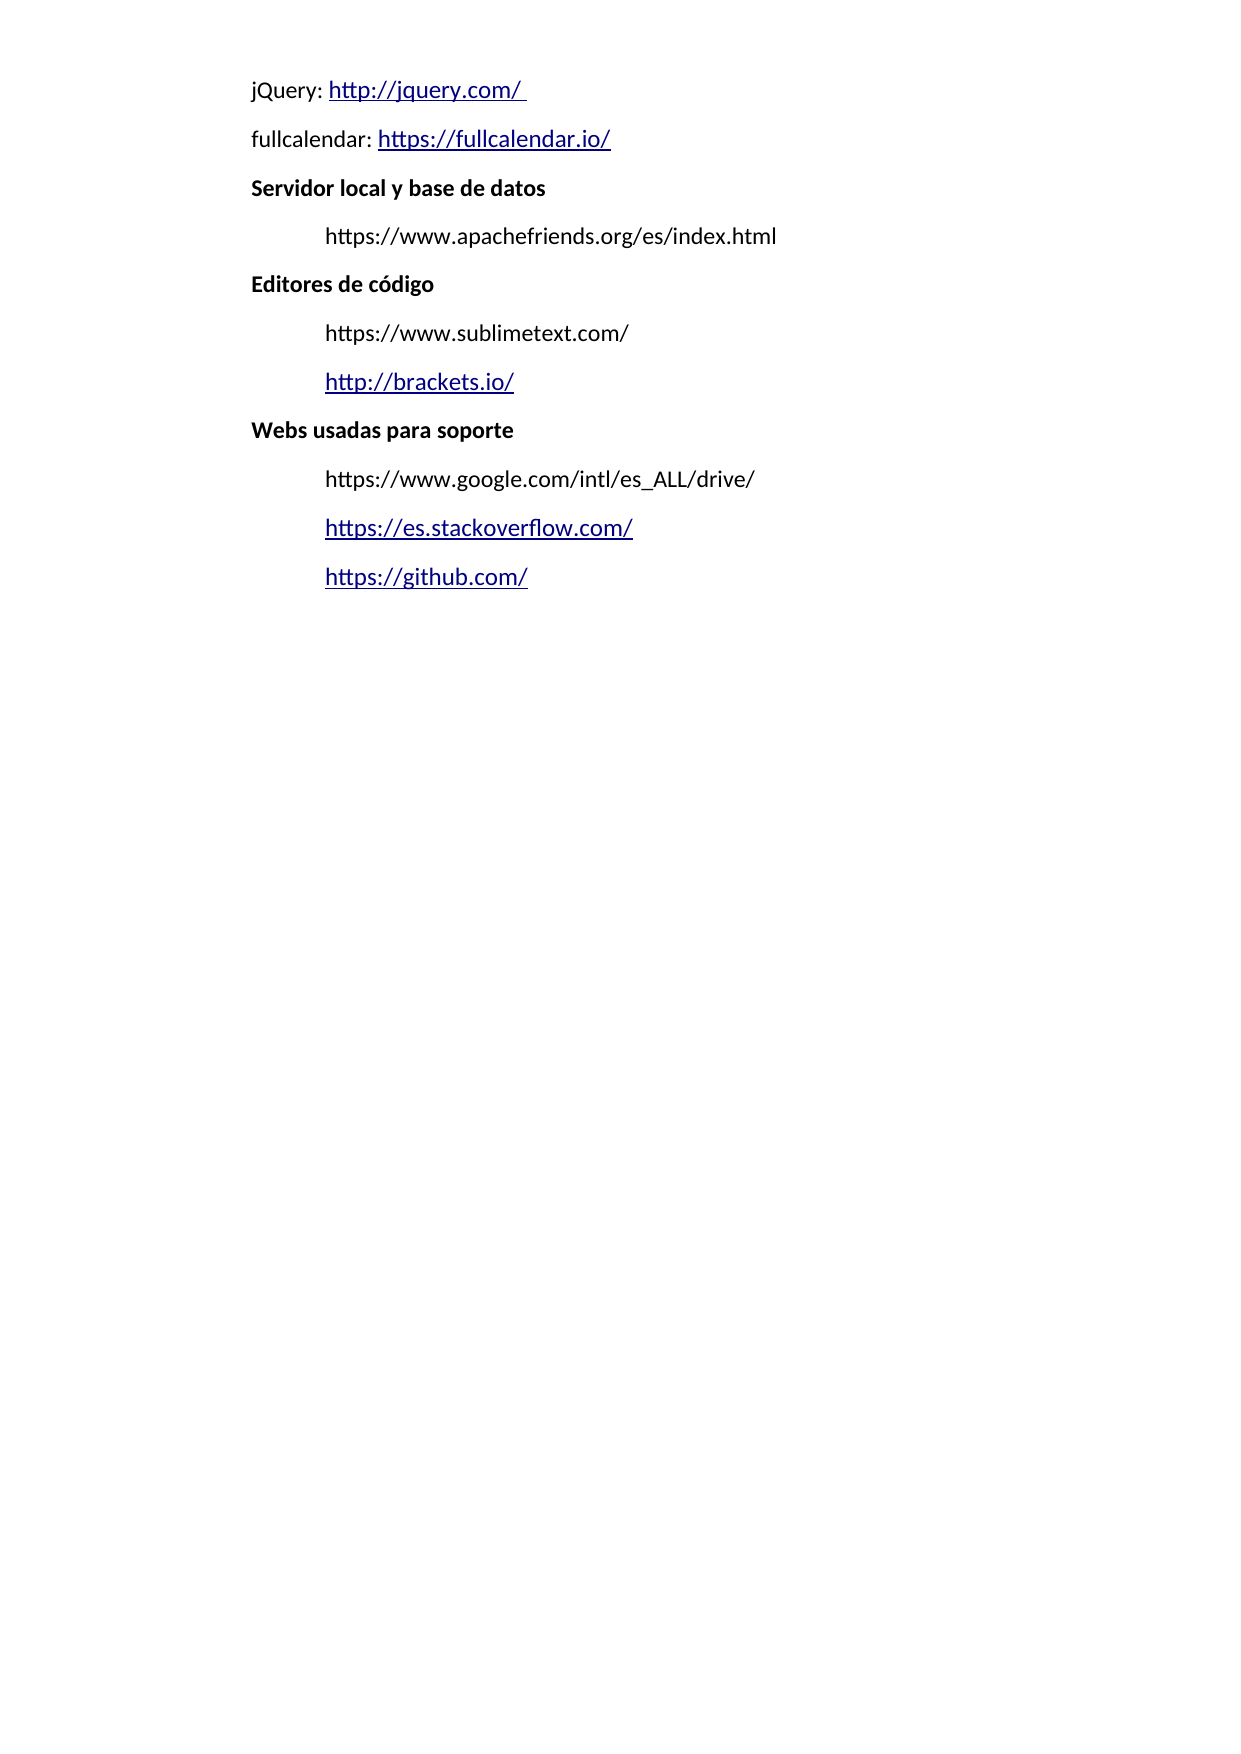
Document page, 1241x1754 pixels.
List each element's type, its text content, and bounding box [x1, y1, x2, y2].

text fullcalendar: https://fullcalendar.io/ [177, 123, 1063, 154]
text https://www.sublimetext.com/ [177, 318, 1063, 347]
text https://www.apachefriends.org/es/index.html [177, 221, 1063, 250]
text http://brackets.io/ [177, 366, 1063, 396]
text jQuery: http://jquery.com/ [177, 74, 1063, 104]
text https://es.stackoverflow.com/ [177, 512, 1063, 542]
text https://www.google.com/intl/es_ALL/drive/ [177, 464, 1063, 493]
text Servidor local y base de datos [177, 173, 1063, 202]
text https://github.com/ [177, 561, 1063, 592]
text Webs usadas para soporte [177, 415, 1063, 445]
text Editores de código [177, 269, 1063, 299]
